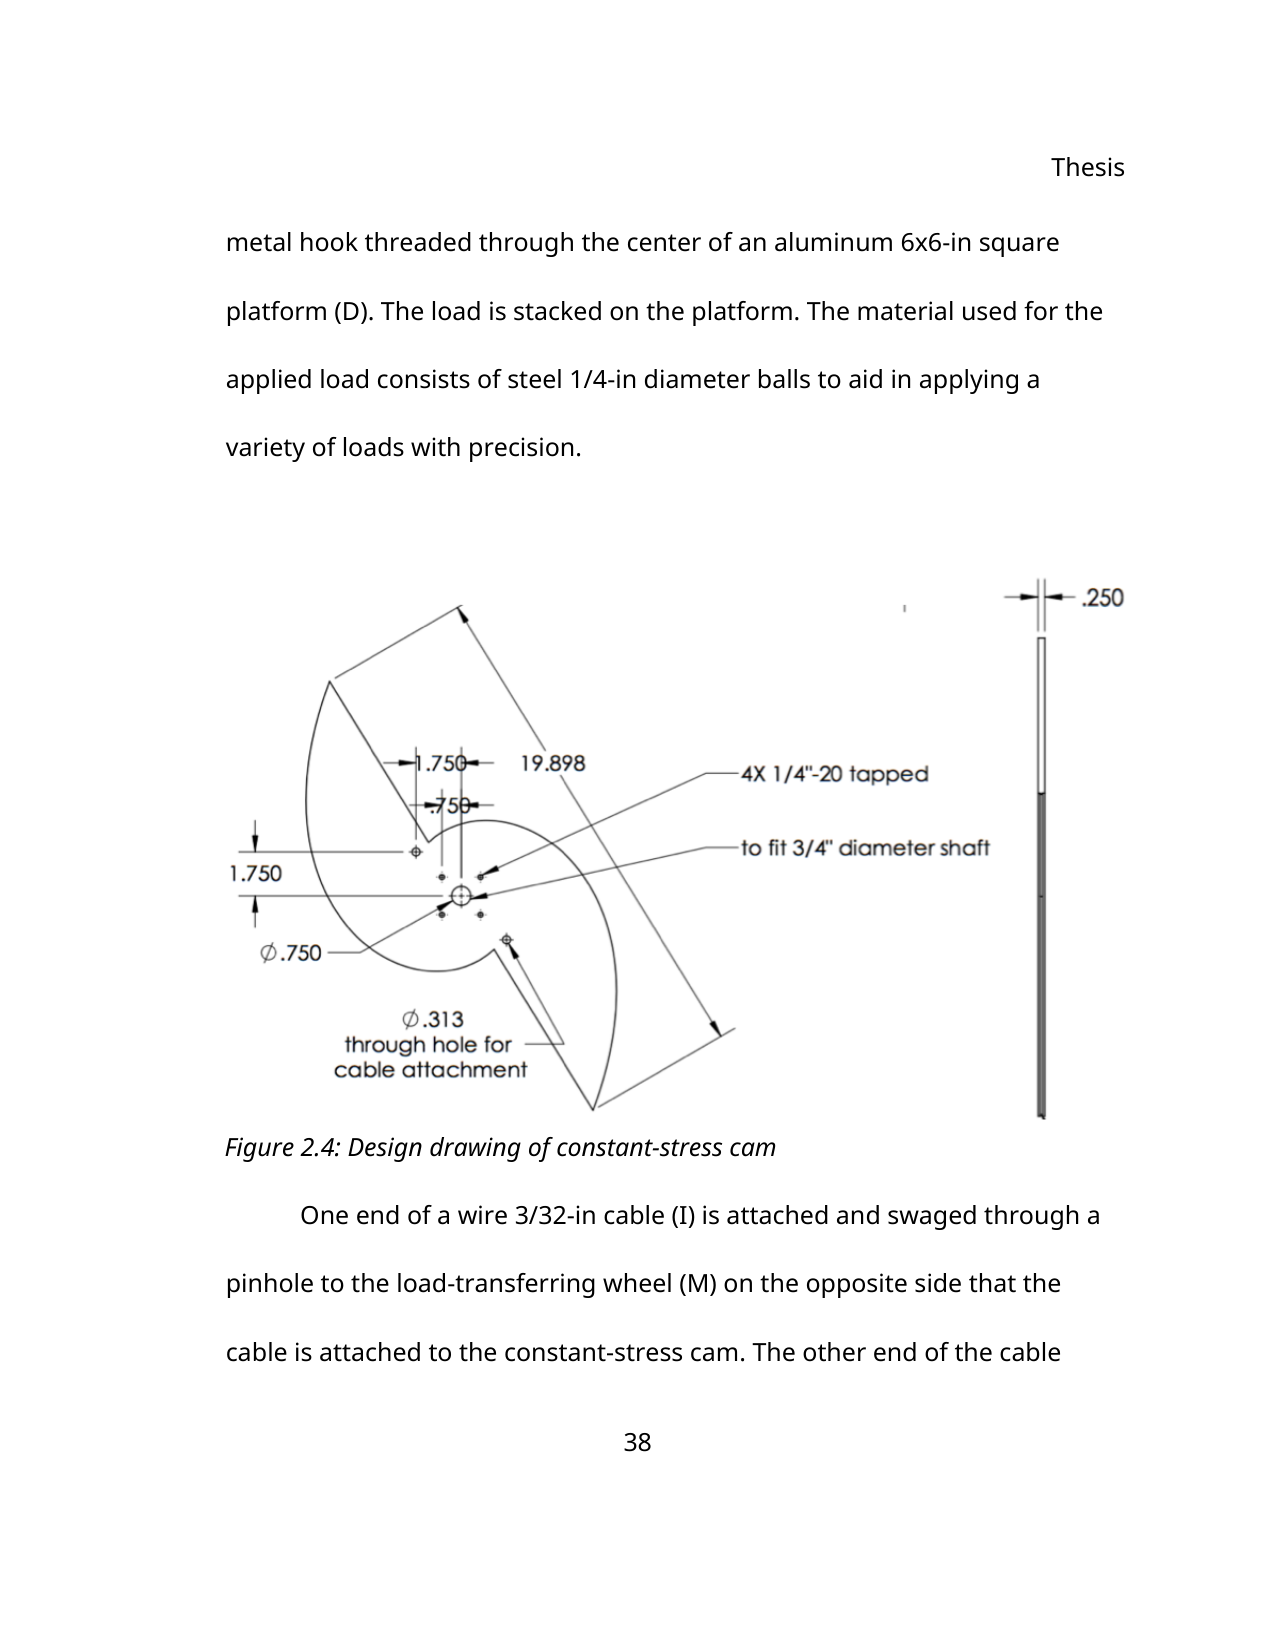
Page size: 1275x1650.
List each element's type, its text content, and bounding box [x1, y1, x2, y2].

text Figure 2.4: Design drawing of constant-stress cam [224, 1130, 1125, 1164]
picture [224, 565, 1125, 1130]
text One end of a wire 3/32-in cable (I) is attached and swaged through a pinhole to the load-transferring wheel (M) on the opposite side that the cable is attached to the constant-stress cam. The other end of the cable [224, 1198, 1125, 1368]
text metal hook threaded through the center of an aluminum 6x6-in square platform (D). The load is stacked on the platform. The material used for the applied load consists of steel 1/4-in diameter balls to aid in applying a variety of loads with precision. [224, 225, 1125, 463]
